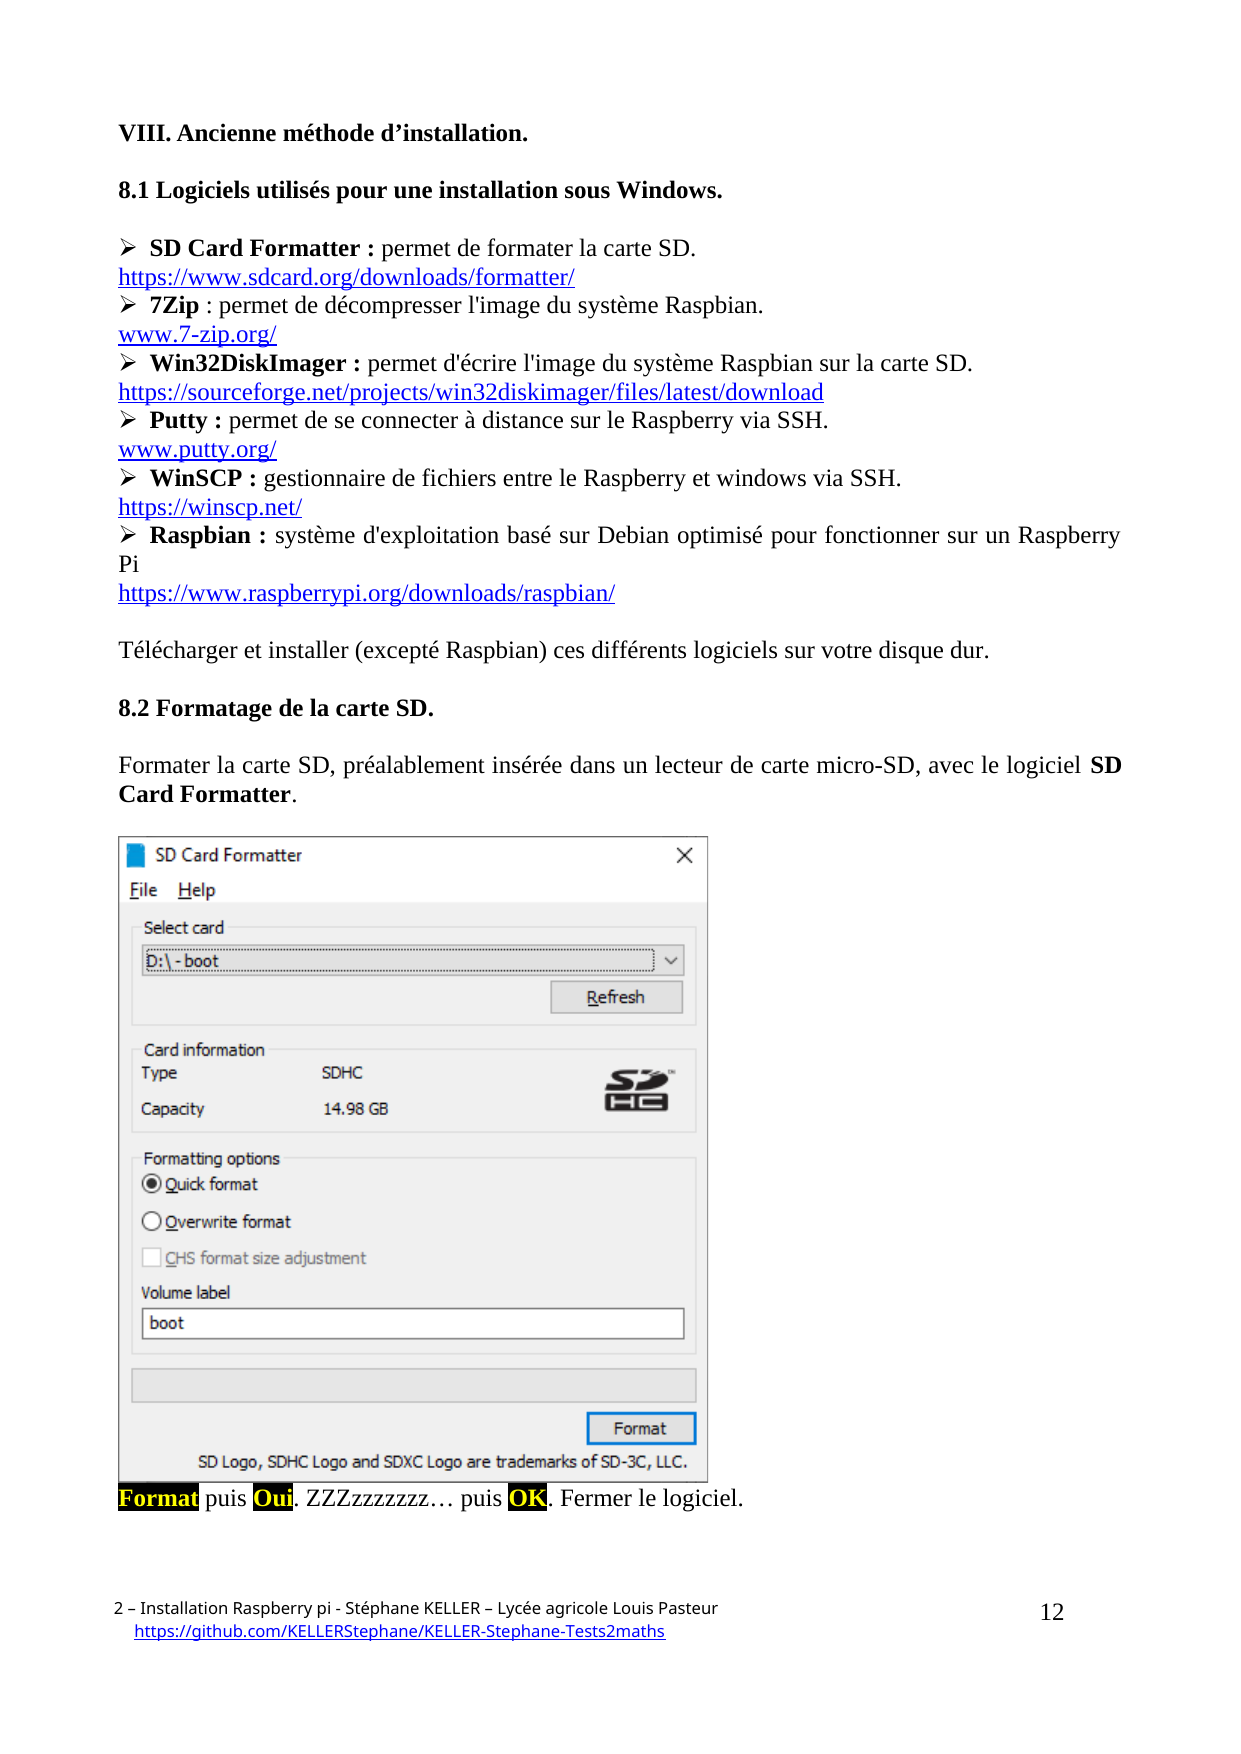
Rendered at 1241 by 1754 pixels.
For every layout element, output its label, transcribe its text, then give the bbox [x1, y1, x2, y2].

text Format puis Oui. ZZZzzzzzzz… puis OK. Fermer le logiciel. [199, 1483, 253, 1511]
text Formater la carte SD, préalablement insérée dans un lecteur de carte micro-SD, avec le logiciel SD Card Formatter. [118, 751, 1122, 808]
text Télécharger et installer (excepté Raspbian) ces différents logiciels sur votre disque dur. [118, 636, 1122, 664]
list https://www.sdcard.org/downloads/formatter/ [118, 262, 1122, 291]
list Win32DiskImager : permet d'écrire l'image du système Raspbian sur la carte SD. [118, 348, 1122, 377]
text Format puis Oui. ZZZzzzzzzz… puis OK. Fermer le logiciel. [293, 1483, 508, 1511]
picture [118, 836, 709, 1483]
list Raspbian : système d'exploitation basé sur Debian optimisé pour fonctionner sur un Raspberry Pi [118, 521, 1122, 578]
list Putty : permet de se connecter à distance sur le Raspberry via SSH. [118, 406, 1122, 434]
list WinSCP : gestionnaire de fichiers entre le Raspberry et windows via SSH. [118, 463, 1122, 492]
list https://winscp.net/ [118, 492, 1122, 521]
subtitle 8.2 Formatage de la carte SD. [118, 693, 1122, 722]
subtitle VIII. Ancienne méthode d’installation. [118, 118, 1122, 147]
list https://www.raspberrypi.org/downloads/raspbian/ [118, 578, 1122, 607]
list www.7-zip.org/ [118, 319, 1122, 348]
text Format puis Oui. ZZZzzzzzzz… puis OK. Fermer le logiciel. [547, 1483, 1122, 1511]
subtitle 8.1 Logiciels utilisés pour une installation sous Windows. [118, 176, 1122, 204]
list www.putty.org/ [118, 434, 1122, 463]
list 7Zip : permet de décompresser l'image du système Raspbian. [118, 291, 1122, 319]
list SD Card Formatter : permet de formater la carte SD. [118, 233, 1122, 262]
list https://sourceforge.net/projects/win32diskimager/files/latest/download [118, 377, 1122, 406]
